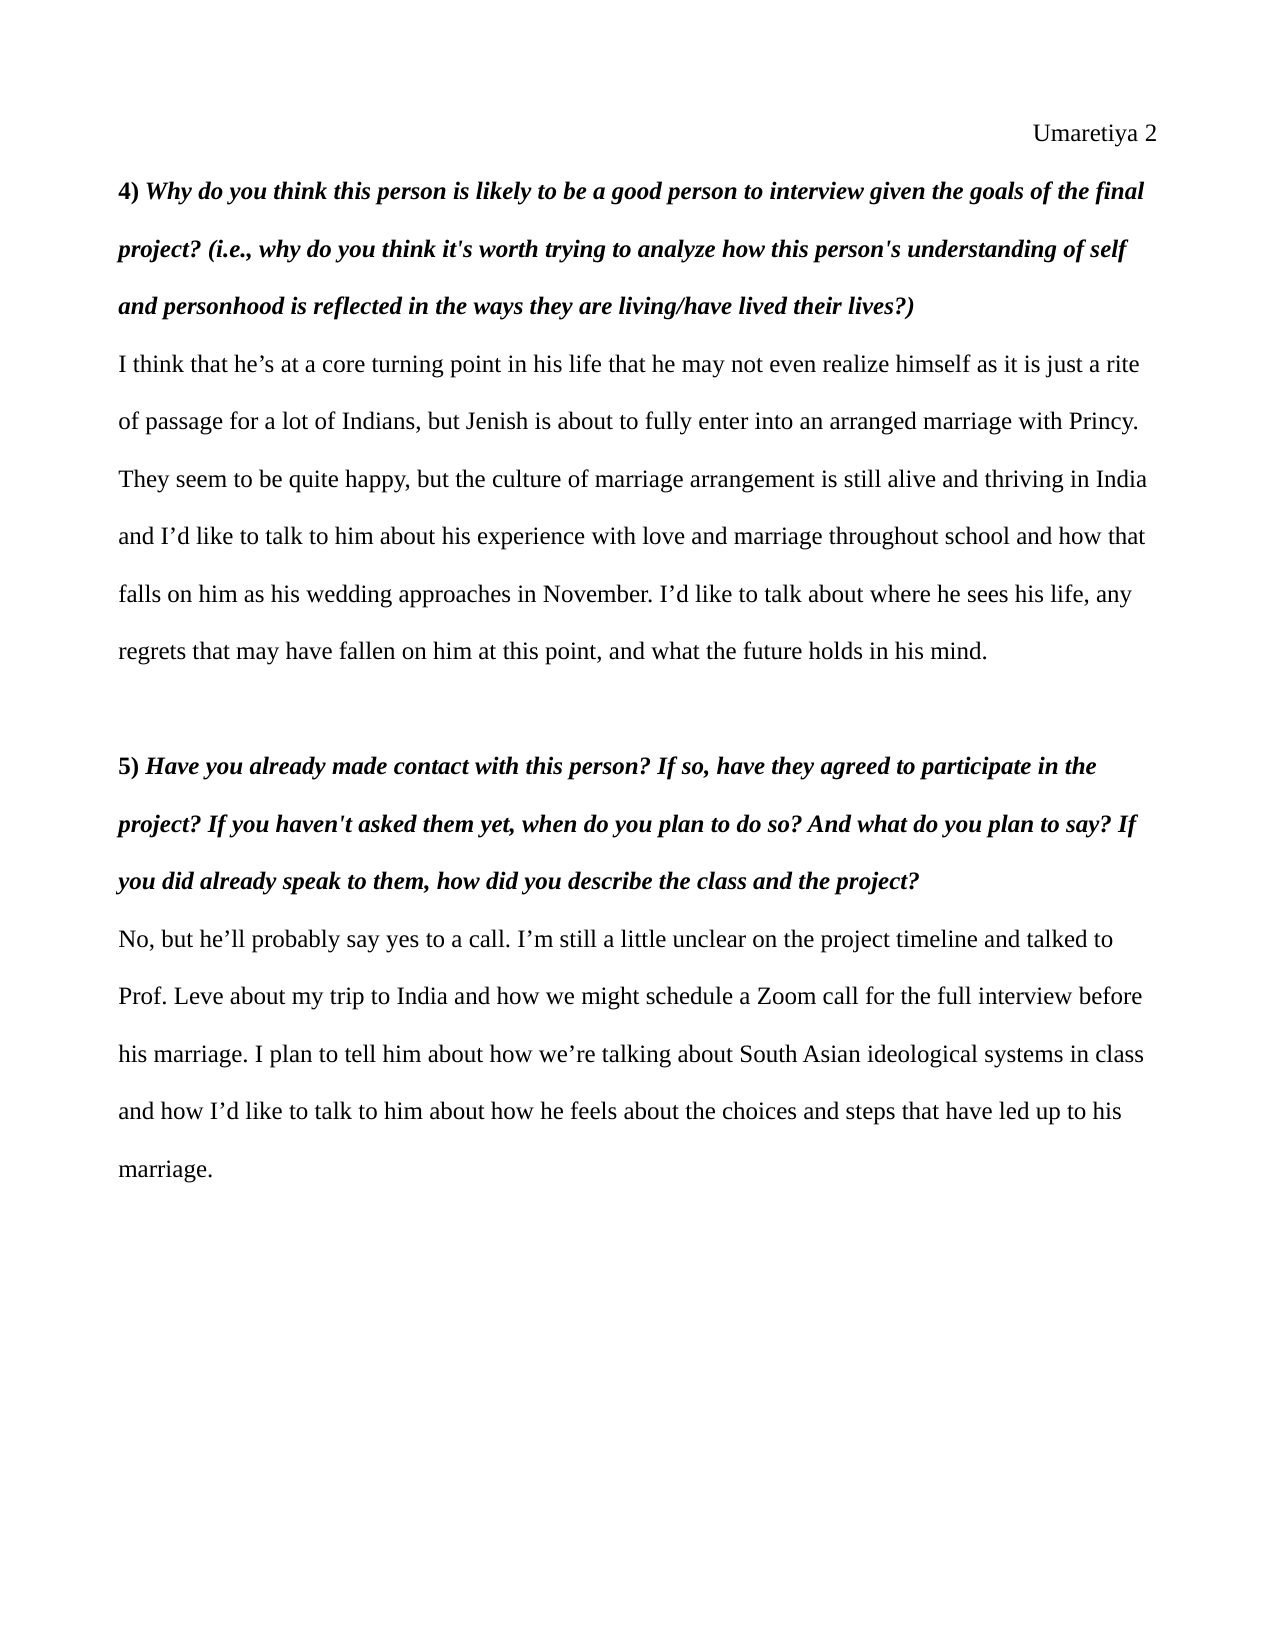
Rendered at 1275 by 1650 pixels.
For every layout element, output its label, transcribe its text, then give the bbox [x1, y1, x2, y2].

text I think that he’s at a core turning point in his life that he may not even realize himself as it is just a rite of passage for a lot of Indians, but Jenish is about to fully enter into an arranged marriage with Princy. They seem to be quite happy, but the culture of marriage arrangement is still alive and thriving in India and I’d like to talk to him about his experience with love and marriage throughout school and how that falls on him as his wedding approaches in November. I’d like to talk about where he sees his life, any regrets that may have fallen on him at this point, and what the future holds in his mind. [118, 349, 1157, 665]
text 5) Have you already made contact with this person? If so, have they agreed to participate in the project? If you haven't asked them yet, when do you plan to do so? And what do you plan to say? If you did already speak to them, how did you describe the class and the project? [118, 751, 1157, 895]
text 4) Why do you think this person is likely to be a good person to interview given the goals of the final project? (i.e., why do you think it's worth trying to analyze how this person's understanding of self and personhood is reflected in the ways they are living/have lived their lives?) [118, 176, 1157, 320]
text No, but he’ll probably say yes to a call. I’m still a little unclear on the project timeline and talked to Prof. Leve about my trip to India and how we might schedule a Zoom call for the full interview before his marriage. I plan to tell him about how we’re talking about South Asian ideological systems in class and how I’d like to talk to him about how he feels about the choices and steps that have led up to his marriage. [118, 924, 1157, 1183]
